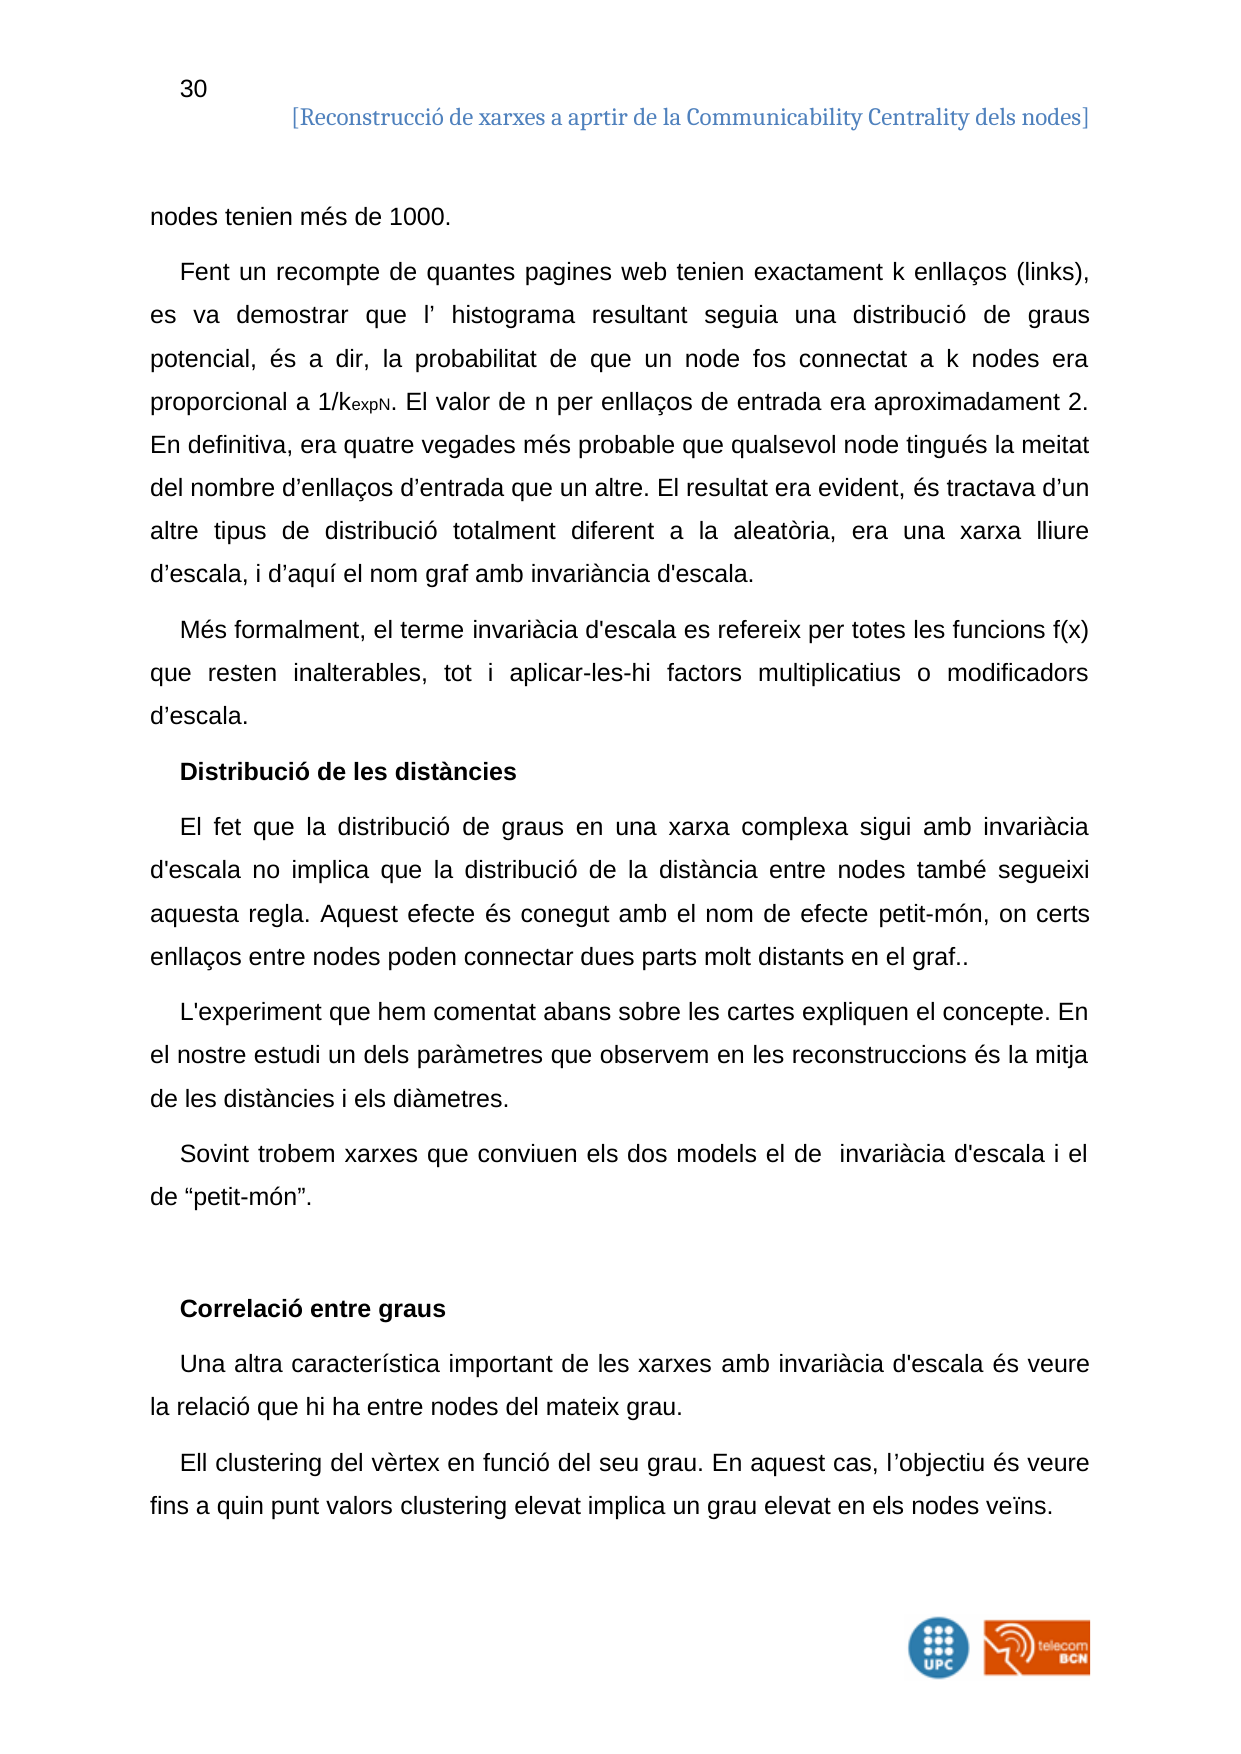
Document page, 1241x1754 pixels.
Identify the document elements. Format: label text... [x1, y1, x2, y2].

text Distribució de les distàncies [150, 757, 1090, 785]
text nodes tenien més de 1000. [150, 202, 1090, 230]
text Fent un recompte de quantes pagines web tenien exactament k enllaços (links), es va demostrar que l’ histograma resultant seguia una distribució de graus potencial, és a dir, la probabilitat de que un node fos connectat a k nodes era proporcional a 1/kexpN. El valor de n per enllaços de entrada era aproximadament 2. En definitiva, era quatre vegades més probable que qualsevol node tingués la meitat del nombre d’enllaços d’entrada que un altre. El resultat era evident, és tractava d’un altre tipus de distribució totalment diferent a la aleatòria, era una xarxa lliure d’escala, i d’aquí el nom graf amb invariància d'escala. [150, 257, 1090, 588]
text Més formalment, el terme invariàcia d'escala es refereix per totes les funcions f(x) que resten inalterables, tot i aplicar-les-hi factors multiplicatius o modificadors d’escala. [150, 615, 1090, 730]
text Una altra característica important de les xarxes amb invariàcia d'escala és veure la relació que hi ha entre nodes del mateix grau. [150, 1349, 1090, 1421]
text Sovint trobem xarxes que conviuen els dos models el de invariàcia d'escala i el de “petit-món”. [150, 1139, 1090, 1211]
text El fet que la distribució de graus en una xarxa complexa sigui amb invariàcia d'escala no implica que la distribució de la distància entre nodes també segueixi aquesta regla. Aquest efecte és conegut amb el nom de efecte petit-món, on certs enllaços entre nodes poden connectar dues parts molt distants en el graf.. [150, 812, 1090, 970]
text Ell clustering del vèrtex en funció del seu grau. En aquest cas, l’objectiu és veure fins a quin punt valors clustering elevat implica un grau elevat en els nodes veïns. [150, 1448, 1090, 1520]
text Correlació entre graus [150, 1293, 1090, 1322]
text L'experiment que hem comentat abans sobre les cartes expliquen el concepte. En el nostre estudi un dels paràmetres que observem en les reconstruccions és la mitja de les distàncies i els diàmetres. [150, 997, 1090, 1112]
picture [904, 1614, 1091, 1681]
